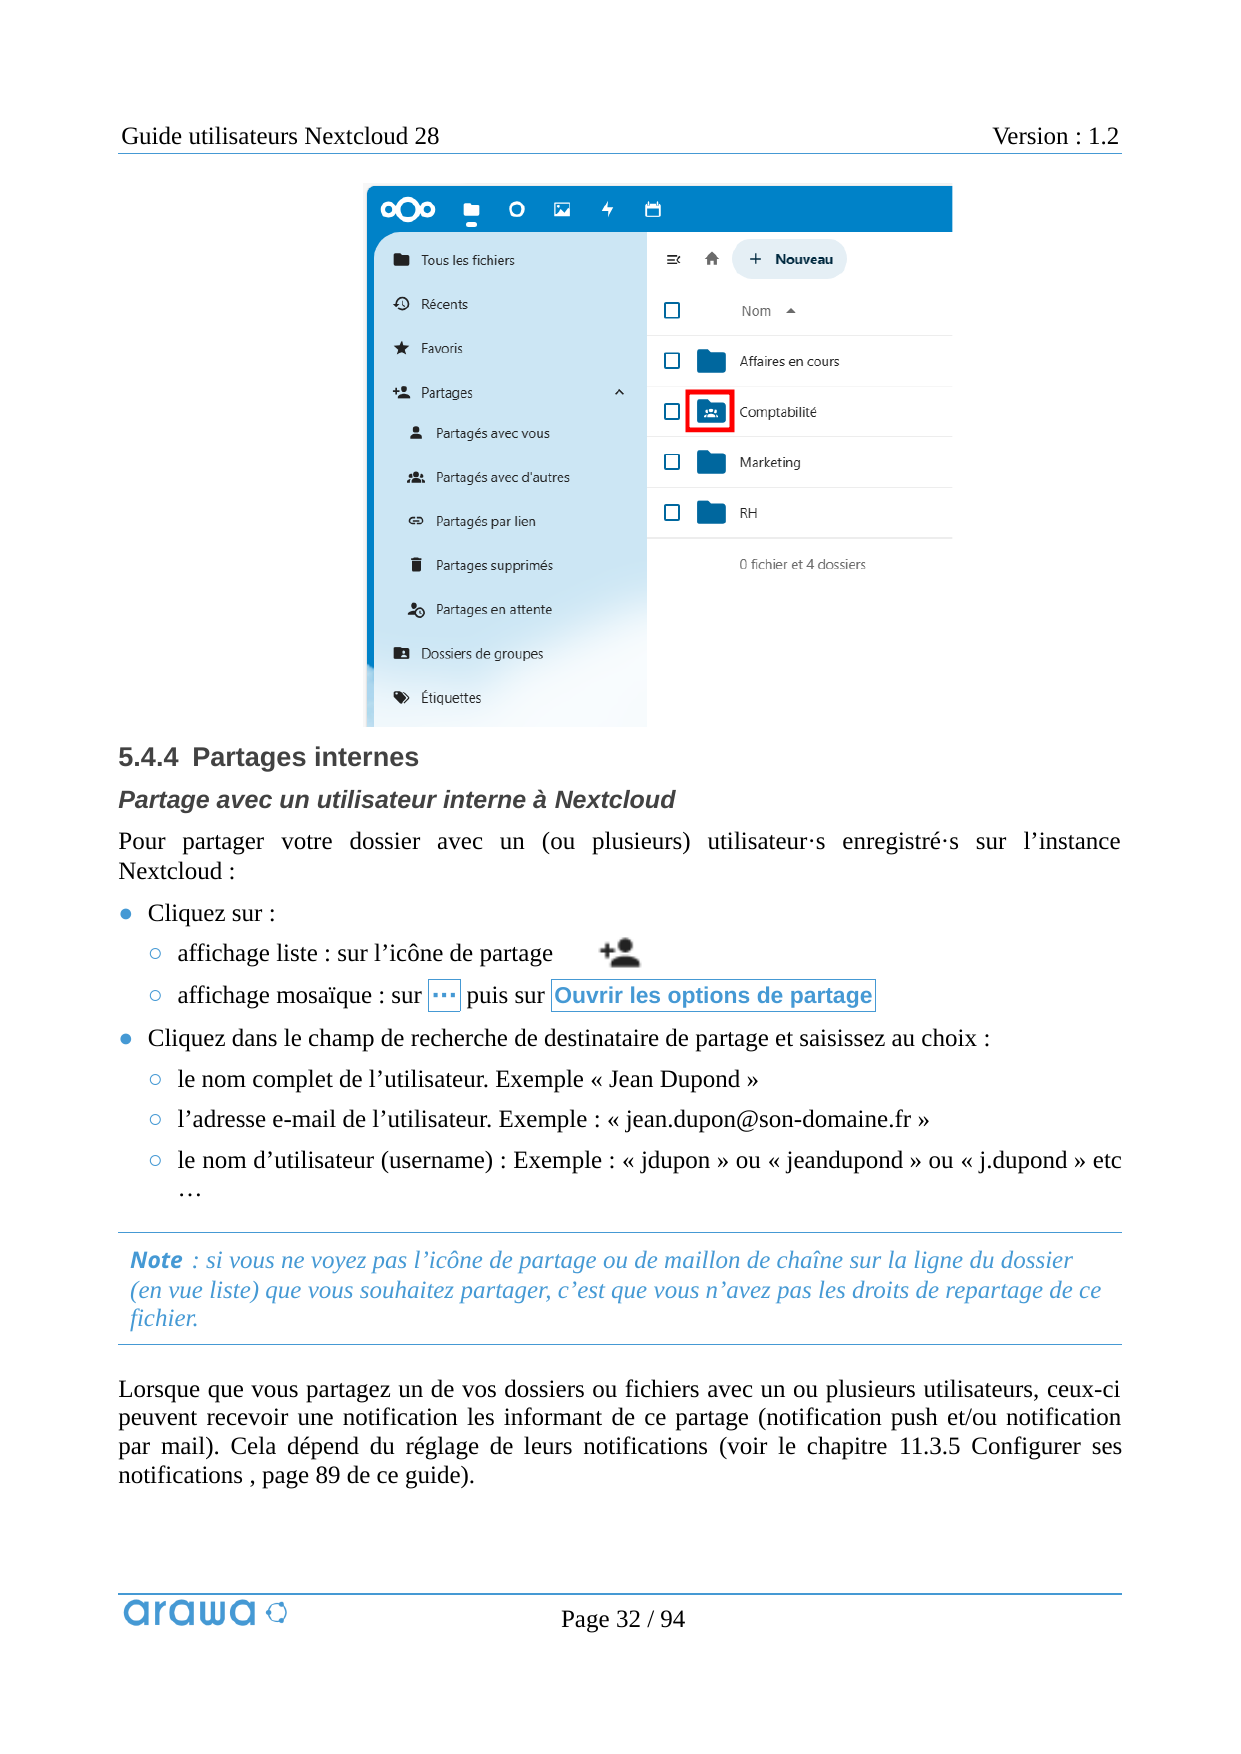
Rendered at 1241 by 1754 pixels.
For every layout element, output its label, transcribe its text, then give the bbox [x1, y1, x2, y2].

list l’adresse e-mail de l’utilisateur. Exemple : « jean.dupon@son-domaine.fr » [148, 1104, 1122, 1133]
list affichage liste : sur l’icône de partage [148, 938, 597, 967]
subtitle Partage avec un utilisateur interne à Nextcloud [118, 785, 1122, 814]
picture [363, 183, 953, 727]
list Cliquez sur : [118, 898, 1122, 927]
picture [381, 197, 435, 222]
picture [555, 209, 569, 216]
picture [464, 204, 479, 215]
list le nom d’utilisateur (username) : Exemple : « jdupon » ou « jeandupond » ou « j.dupond » etc … [148, 1145, 1122, 1202]
picture [597, 936, 644, 970]
picture [121, 1597, 290, 1628]
list affichage mosaïque : sur ⋅⋅⋅ puis sur Ouvrir les options de partage [148, 979, 428, 1011]
list le nom complet de l’utilisateur. Exemple « Jean Dupond » [148, 1064, 1122, 1092]
text Note : si vous ne voyez pas l’icône de partage ou de maillon de chaîne sur la ligne du dossier (en vue liste) que vous souhaitez partager, c’est que vous n’avez pas les droits de repartage de ce fichier. [118, 1233, 1122, 1344]
picture [646, 202, 660, 216]
list Cliquez dans le champ de recherche de destinataire de partage et saisissez au choix : [118, 1023, 1122, 1052]
list [644, 938, 1122, 967]
text Lorsque que vous partagez un de vos dossiers ou fichiers avec un ou plusieurs utilisateurs, ceux-ci peuvent recevoir une notification les informant de ce partage (notification push et/ou notification par mail). Cela dépend du réglage de leurs notifications (voir le chapitre 11.3.5 Configurer ses notifications , page 89 de ce guide). [118, 1374, 1122, 1489]
list affichage mosaïque : sur ⋅⋅⋅ puis sur Ouvrir les options de partage [876, 979, 1122, 1011]
picture [603, 205, 612, 212]
picture [510, 202, 524, 216]
subtitle Partages internes [118, 741, 1122, 772]
text Pour partager votre dossier avec un (ou plusieurs) utilisateur·s enregistré·s sur l’instance Nextcloud : [118, 826, 1122, 886]
list affichage mosaïque : sur ⋅⋅⋅ puis sur Ouvrir les options de partage [461, 979, 551, 1011]
list affichage mosaïque : sur ⋅⋅⋅ puis sur Ouvrir les options de partage [552, 980, 875, 1011]
